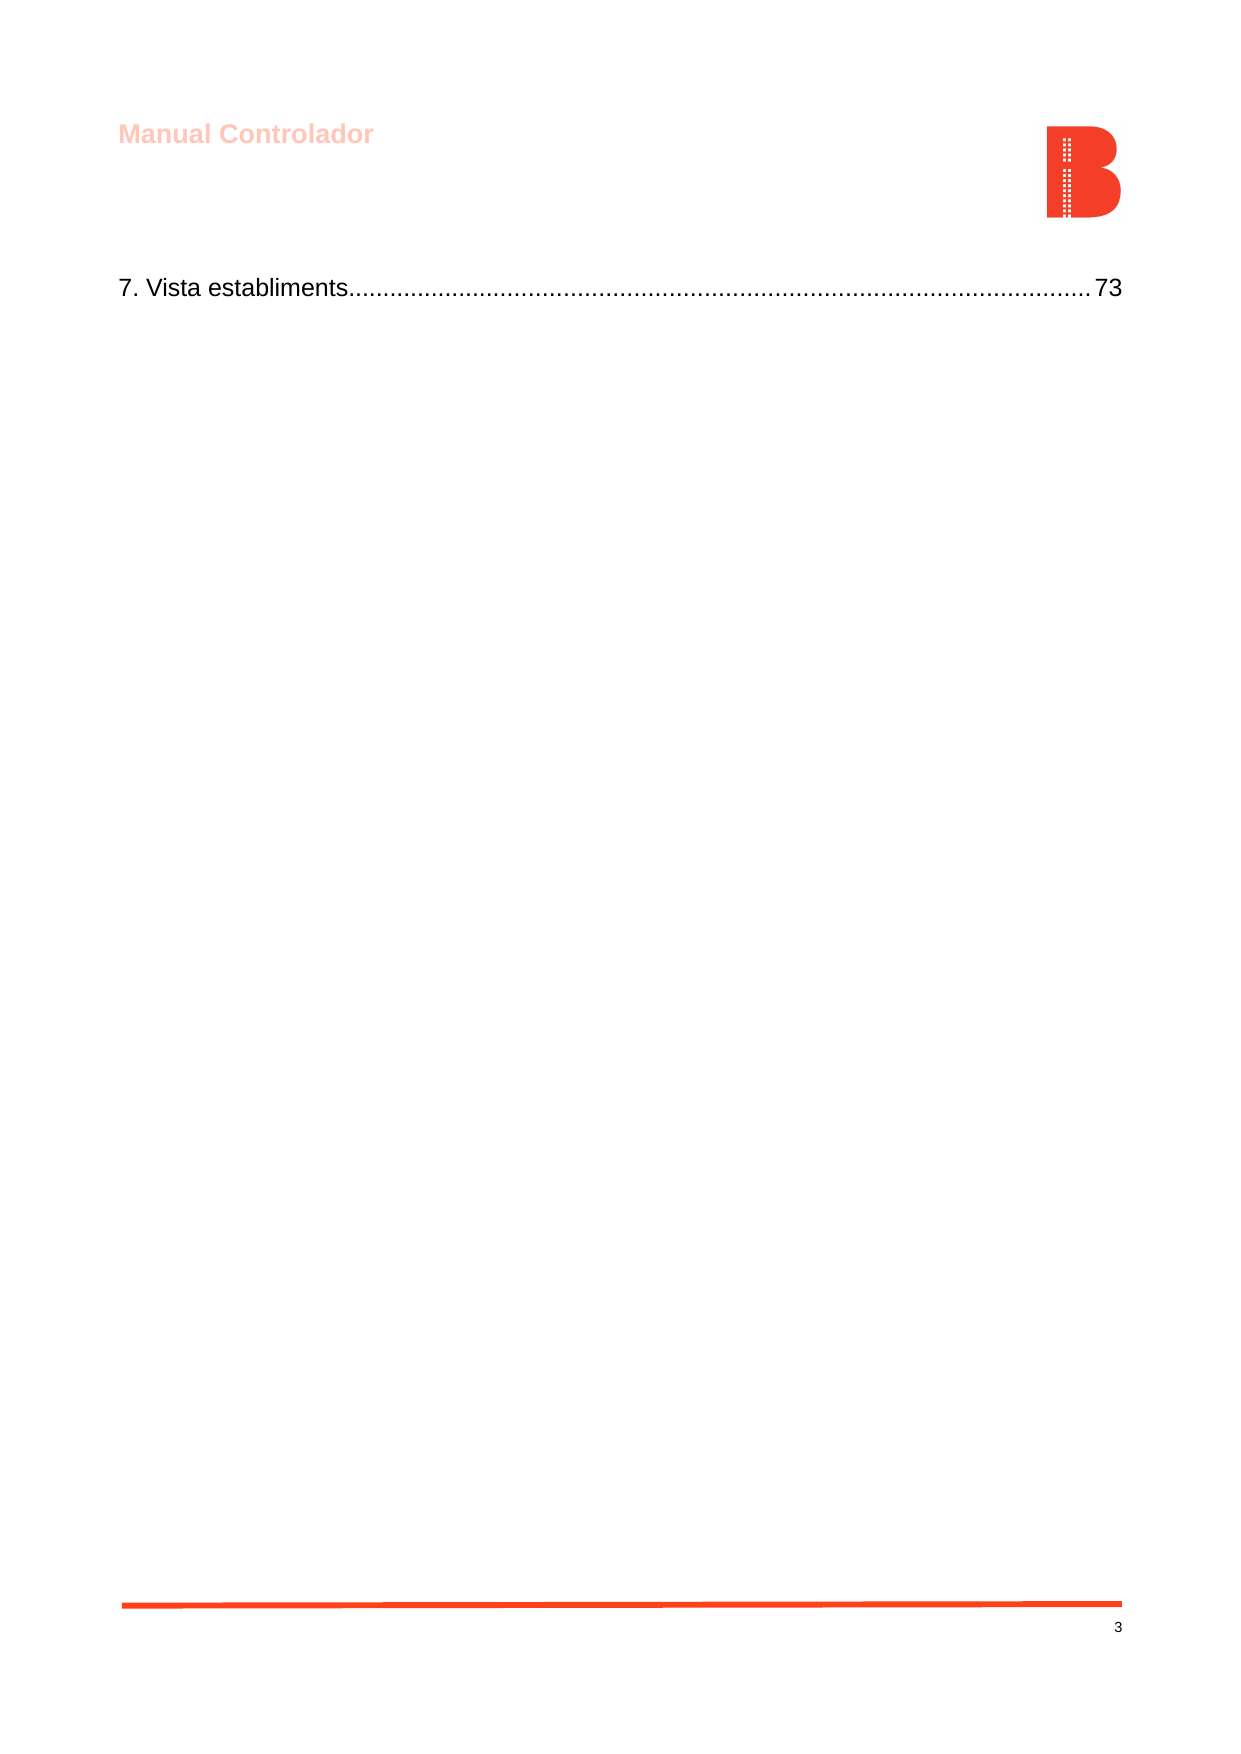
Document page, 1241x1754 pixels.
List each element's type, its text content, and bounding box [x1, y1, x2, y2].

picture [1036, 124, 1130, 221]
text 7. Vista establiments 73 [118, 273, 1122, 301]
